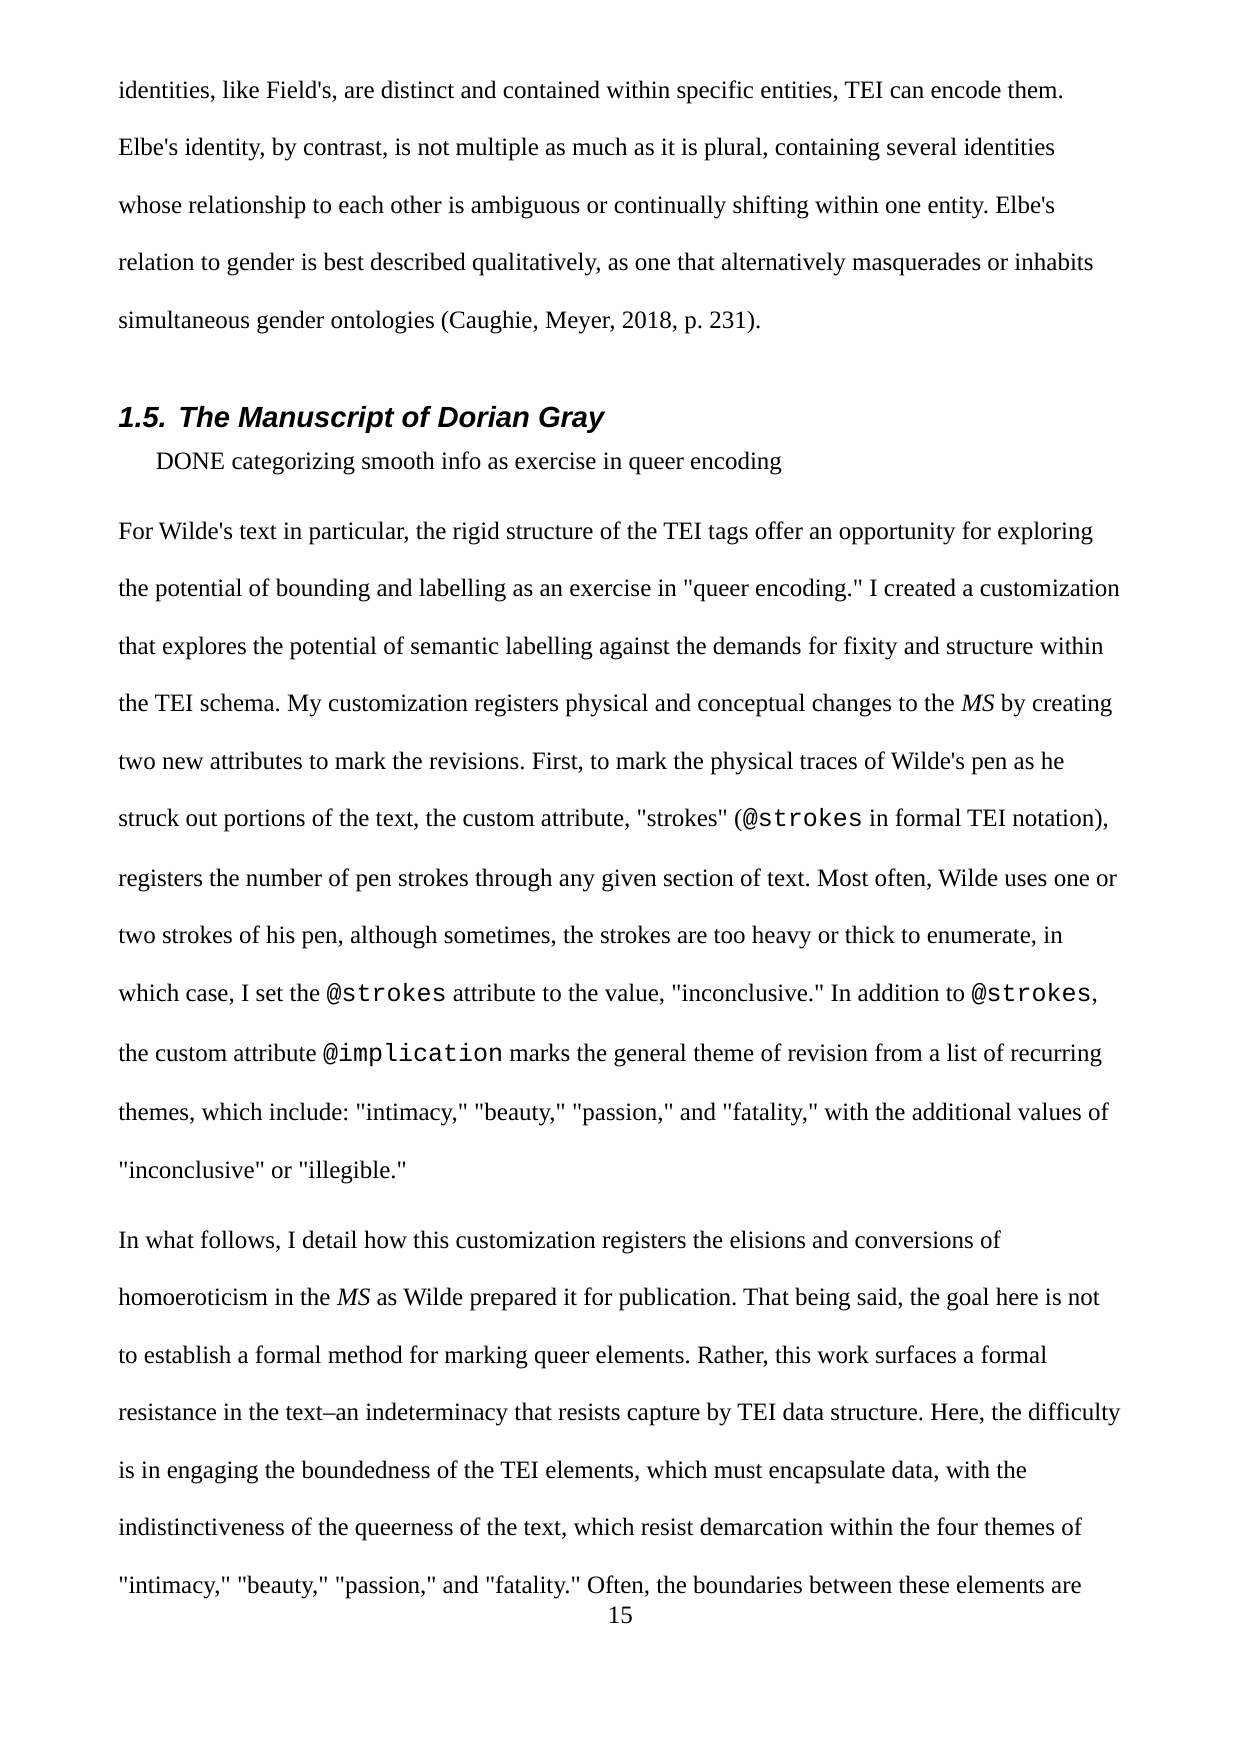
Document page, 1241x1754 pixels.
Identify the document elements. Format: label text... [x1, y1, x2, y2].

text In what follows, I detail how this customization registers the elisions and conversions of homoeroticism in the MS as Wilde prepared it for publication. That being said, the goal here is not to establish a formal method for marking queer elements. Rather, this work surfaces a formal resistance in the text–an indeterminacy that resists capture by TEI data structure. Here, the difficulty is in engaging the boundedness of the TEI elements, which must encapsulate data, with the indistinctiveness of the queerness of the text, which resist demarcation within the four themes of "intimacy," "beauty," "passion," and "fatality." Often, the boundaries between these elements are [118, 1225, 1122, 1598]
text For Wilde's text in particular, the rigid structure of the TEI tags offer an opportunity for exploring the potential of bounding and labelling as an exercise in "queer encoding." I created a customization that explores the potential of semantic labelling against the demands for fixity and structure within the TEI schema. My customization registers physical and conceptual changes to the MS by creating two new attributes to mark the revisions. First, to mark the physical traces of Wilde's pen as he struck out portions of the text, the custom attribute, "strokes" (@strokes in formal TEI notation), registers the number of pen strokes through any given section of text. Most often, Wilde uses one or two strokes of his pen, although sometimes, the strokes are too heavy or thick to enumerate, in which case, I set the @strokes attribute to the value, "inconclusive." In addition to @strokes, the custom attribute @implication marks the general theme of revision from a list of recurring themes, which include: "intimacy," "beauty," "passion," and "fatality," with the additional values of "inconclusive" or "illegible." [118, 516, 1122, 1183]
text identities, like Field's, are distinct and contained within specific entities, TEI can encode them. Elbe's identity, by contrast, is not multiple as much as it is plural, containing several identities whose relationship to each other is ambiguous or continually shifting within one entity. Elbe's relation to gender is best described qualitatively, as one that alternatively masquerades or inhabits simultaneous gender ontologies (Caughie, Meyer, 2018, p. 231). [118, 75, 1122, 334]
text DONE categorizing smooth info as exercise in queer encoding [156, 446, 1122, 475]
subtitle The Manuscript of Dorian Gray [118, 400, 1122, 433]
